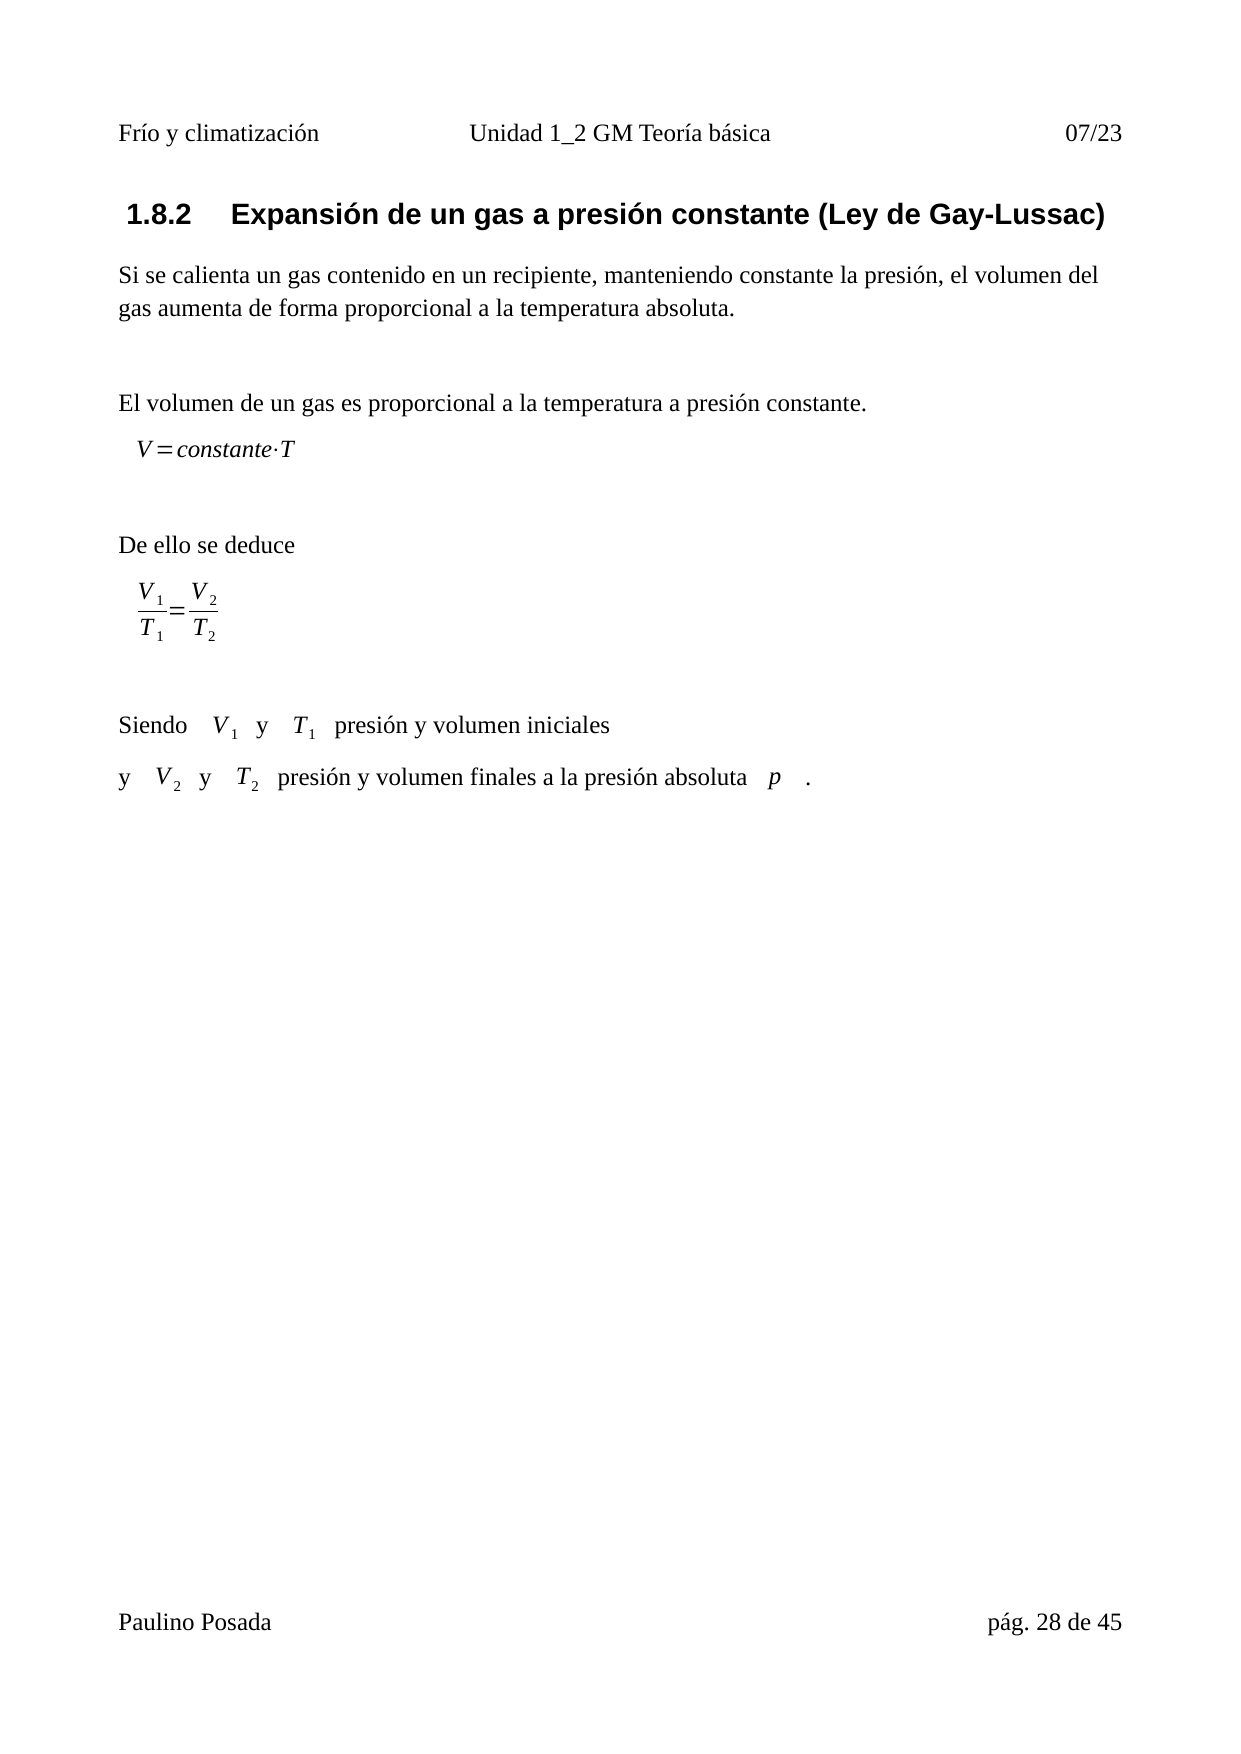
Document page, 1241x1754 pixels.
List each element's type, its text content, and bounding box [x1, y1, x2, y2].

text De ello se deduce [118, 530, 1122, 559]
subtitle Expansión de un gas a presión constante (Ley de Gay-Lussac) [118, 197, 1122, 231]
text Si se calienta un gas contenido en un recipiente, manteniendo constante la presión, el volumen del gas aumenta de forma proporcional a la temperatura absoluta. [118, 260, 1122, 322]
text El volumen de un gas es proporcional a la temperatura a presión constante. [118, 388, 1122, 417]
text y y presión y volumen finales a la presión absoluta . [118, 762, 1122, 794]
text Siendo y presión y volumen iniciales [118, 711, 1122, 743]
